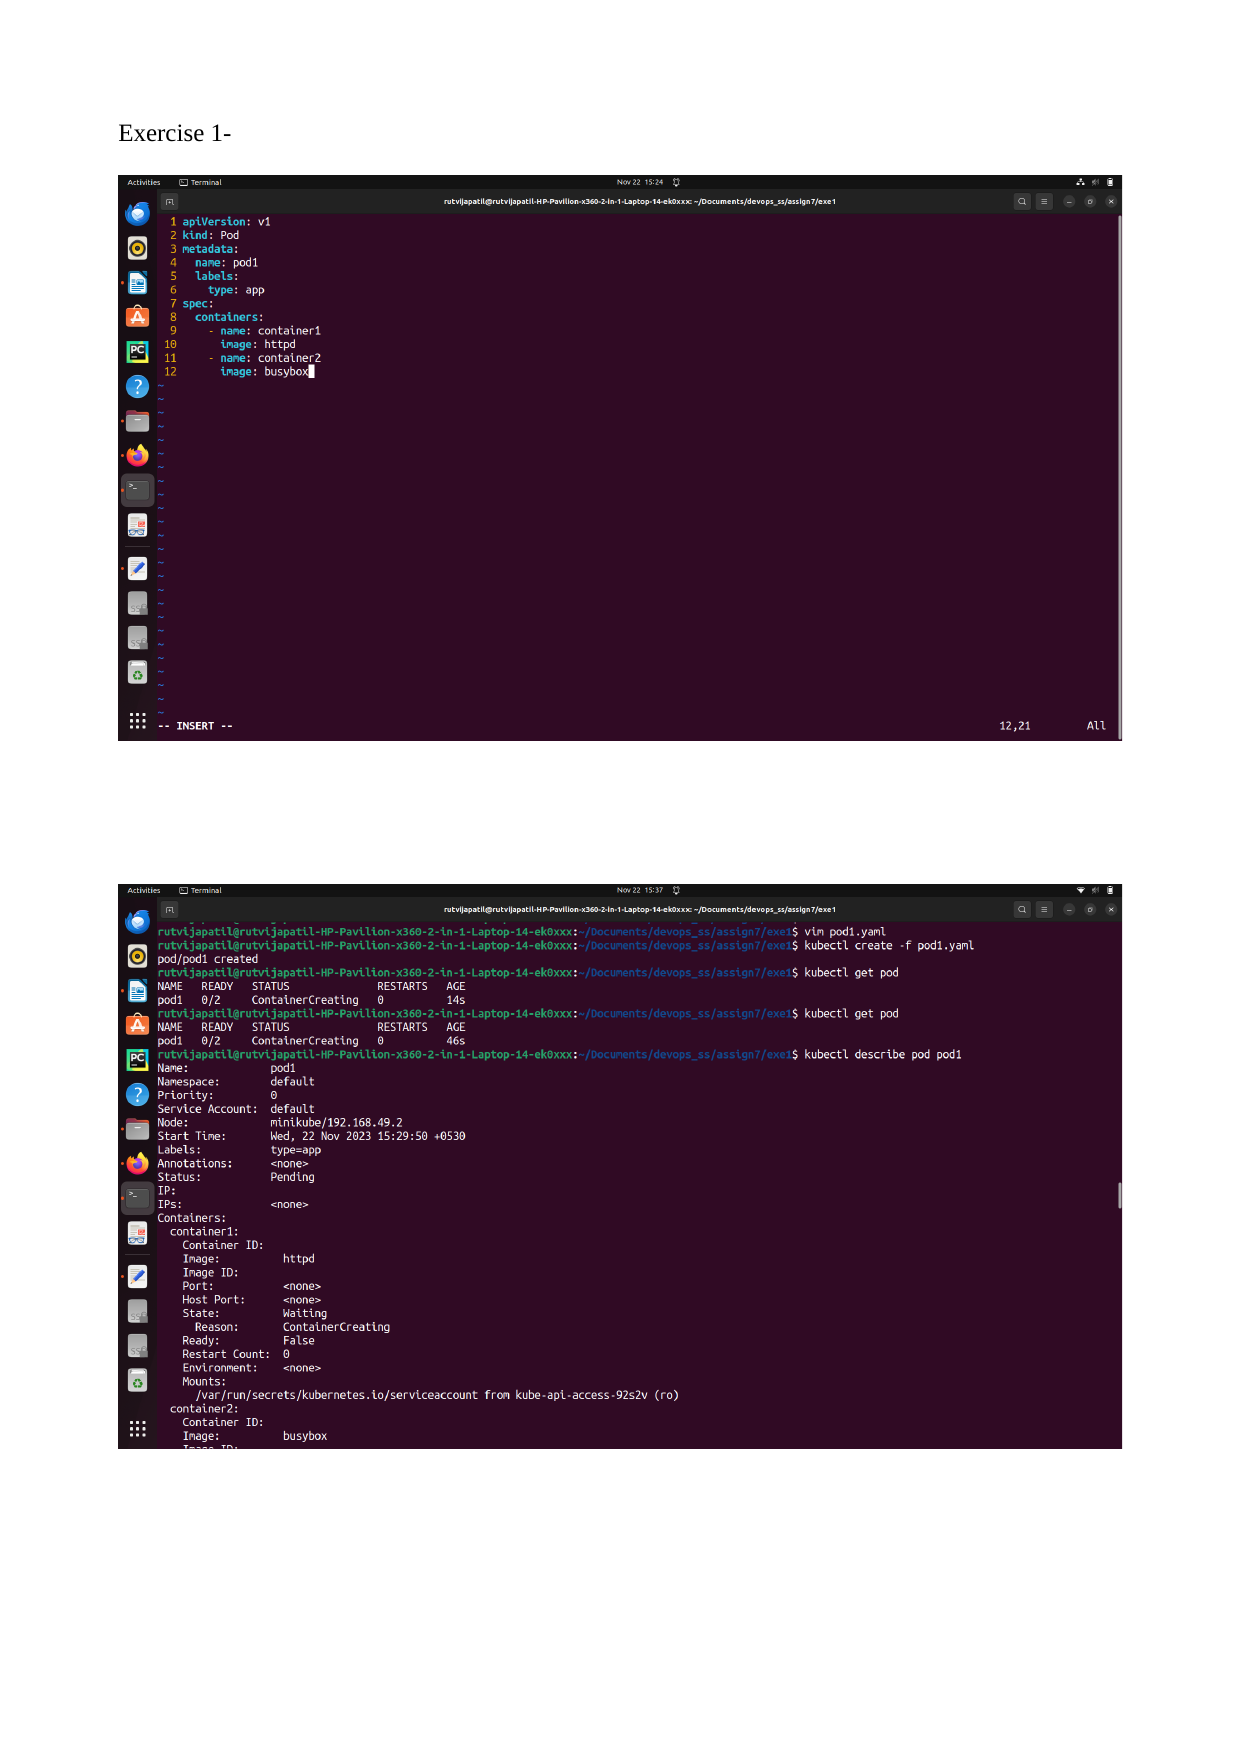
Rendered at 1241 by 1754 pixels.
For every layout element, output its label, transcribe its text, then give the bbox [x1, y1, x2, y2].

picture [118, 175, 1123, 741]
text Exercise 1- [118, 118, 1122, 147]
picture [118, 884, 1123, 1449]
